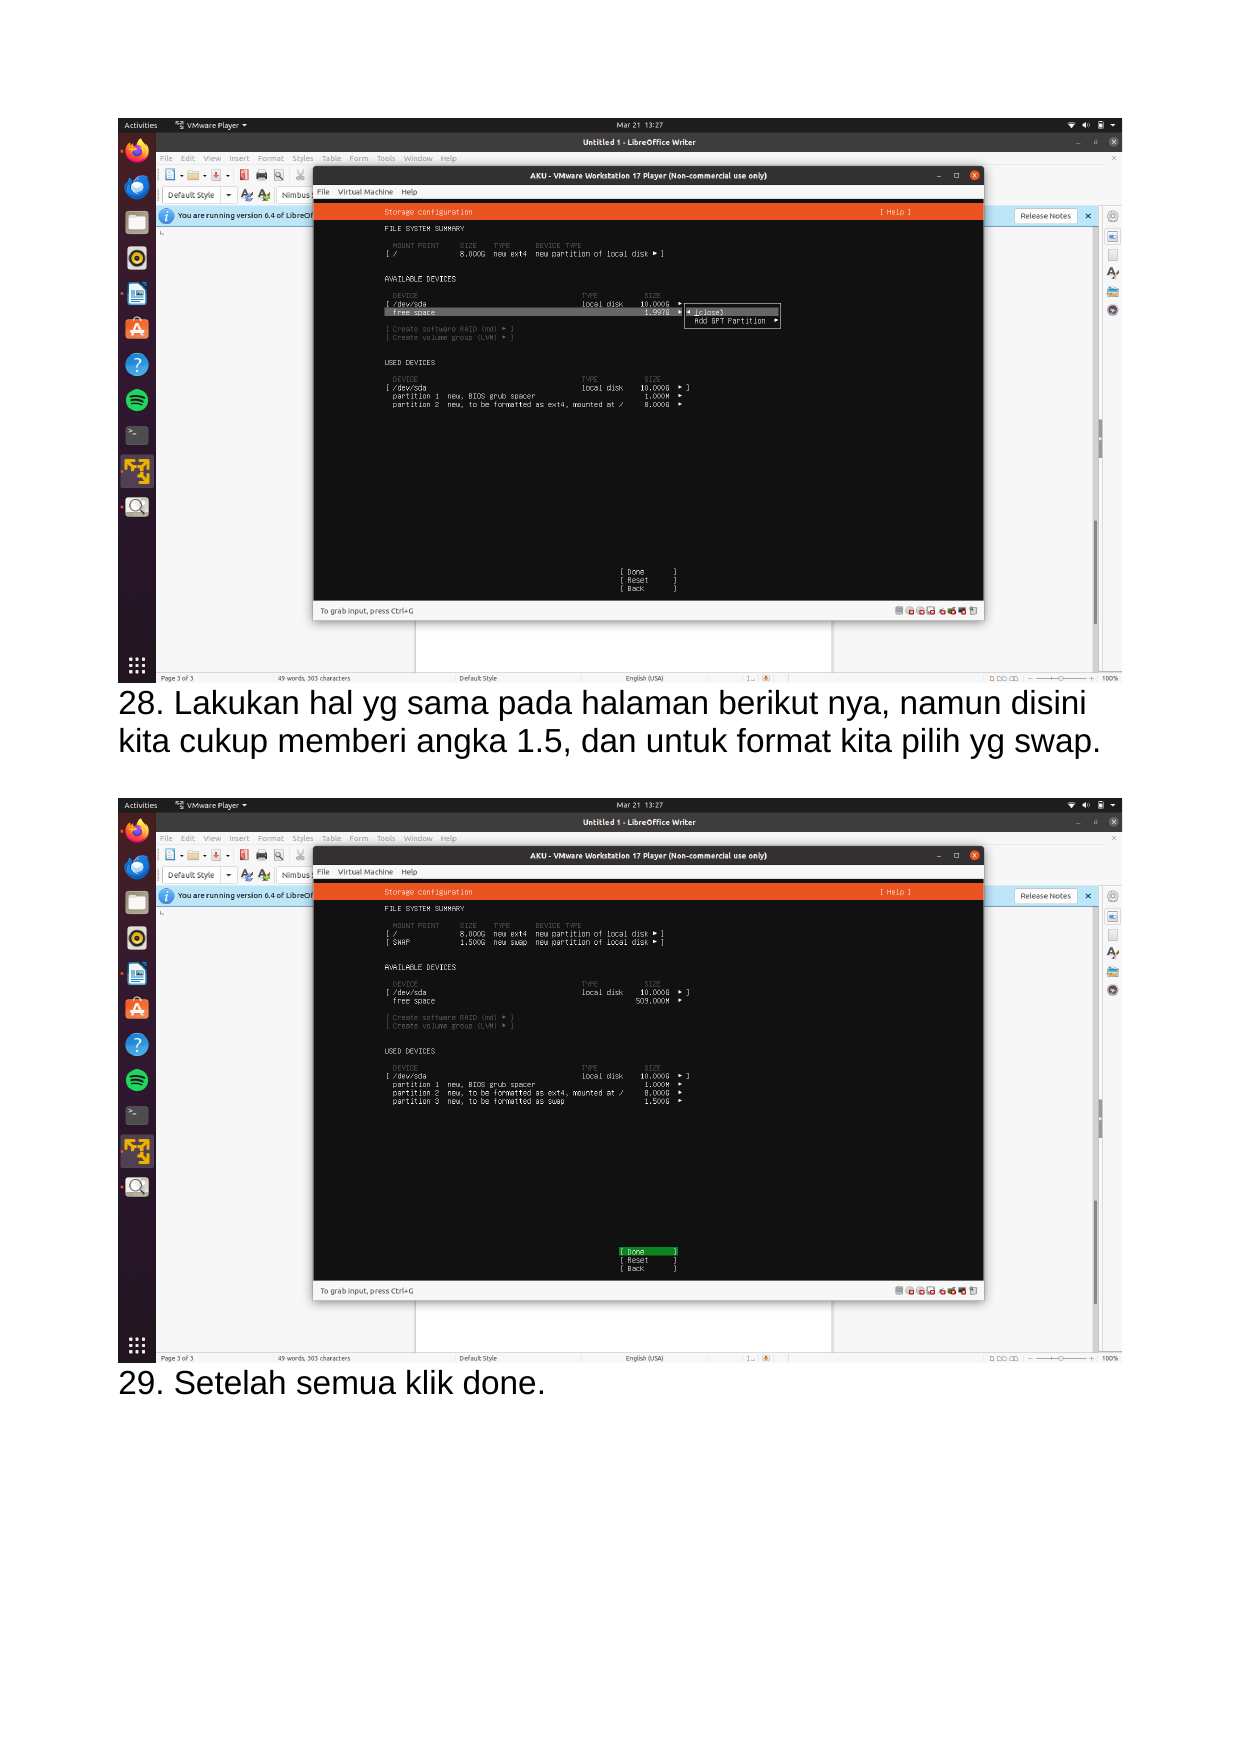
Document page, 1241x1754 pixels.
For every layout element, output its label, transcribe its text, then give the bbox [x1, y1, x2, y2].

picture [118, 118, 1123, 683]
picture [118, 798, 1123, 1363]
text 28. Lakukan hal yg sama pada halaman berikut nya, namun disini kita cukup memberi angka 1.5, dan untuk format kita pilih yg swap. [118, 683, 1122, 760]
text 29. Setelah semua klik done. [118, 1363, 1122, 1401]
